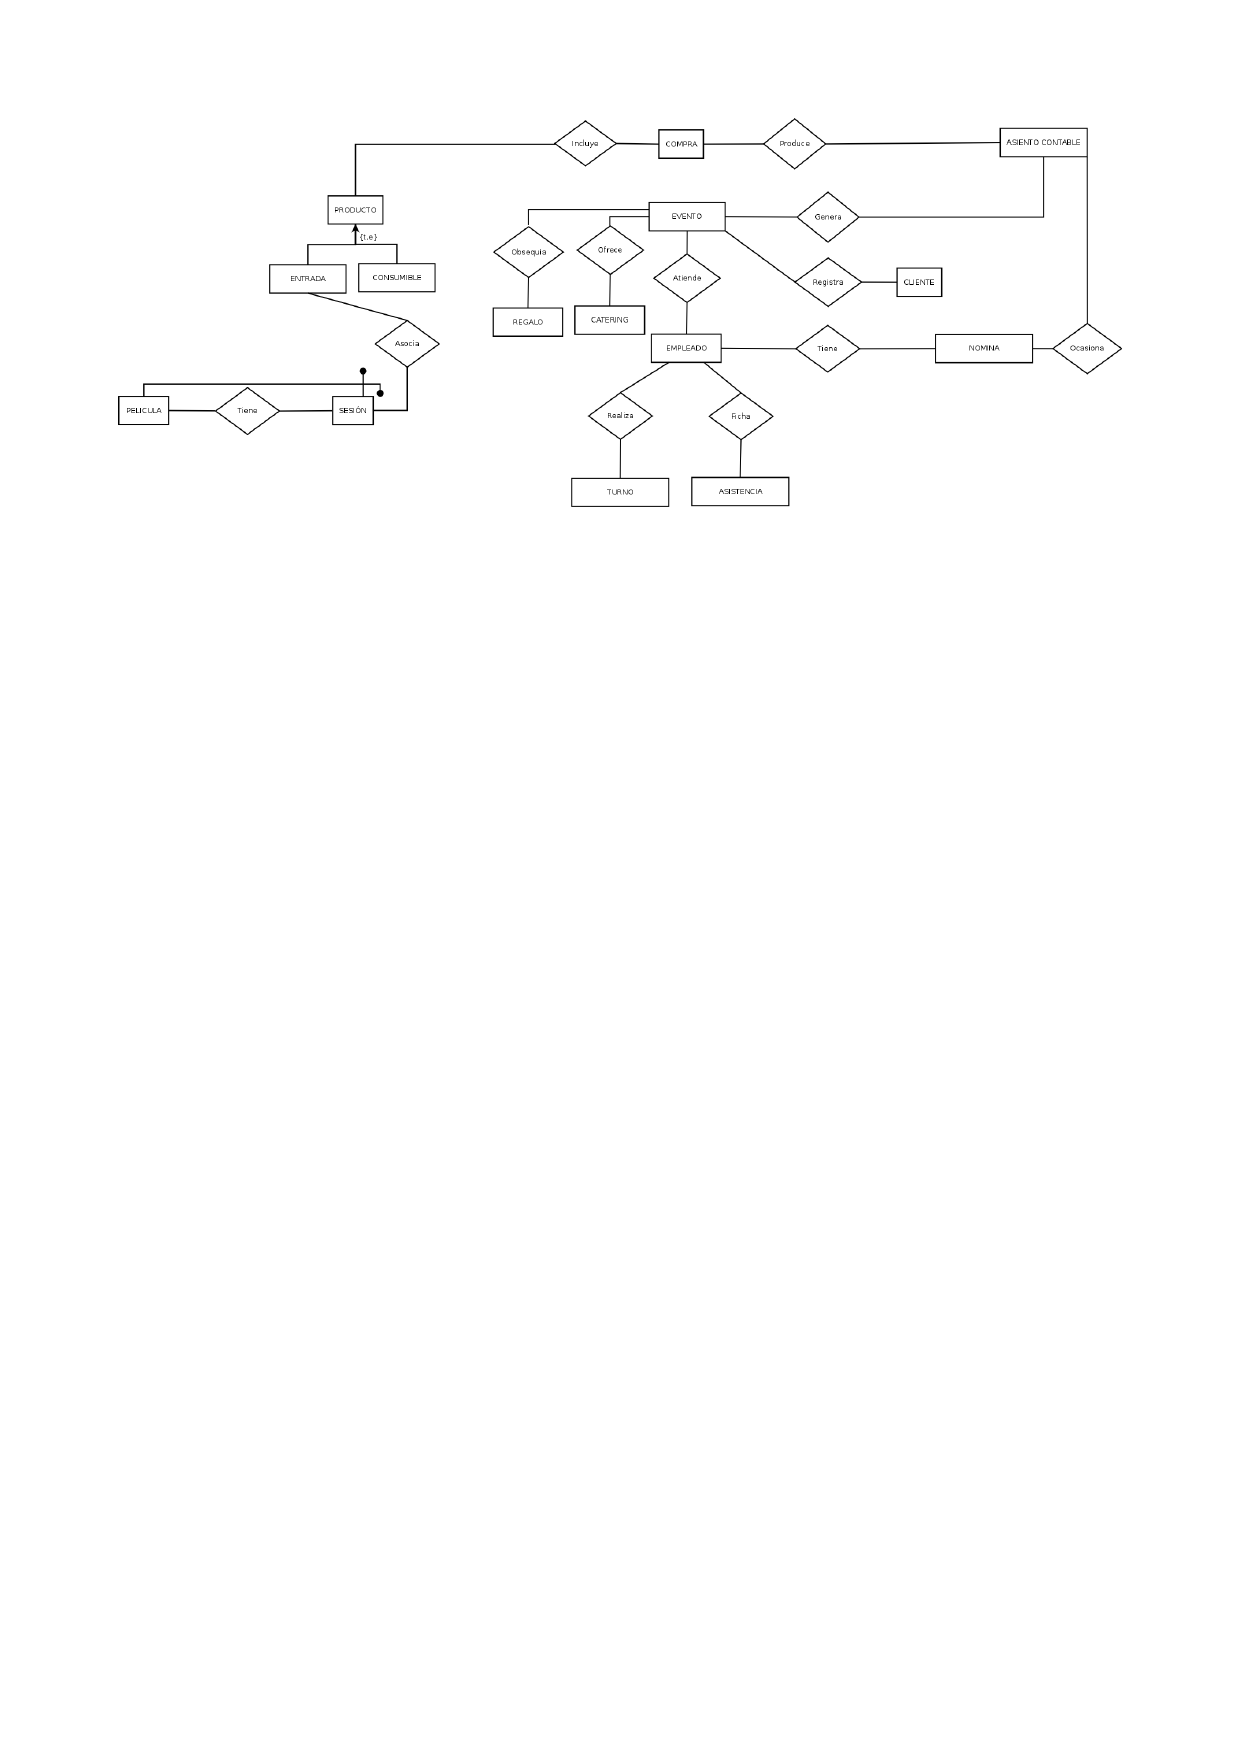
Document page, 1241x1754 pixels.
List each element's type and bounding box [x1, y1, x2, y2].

picture [118, 118, 1123, 507]
